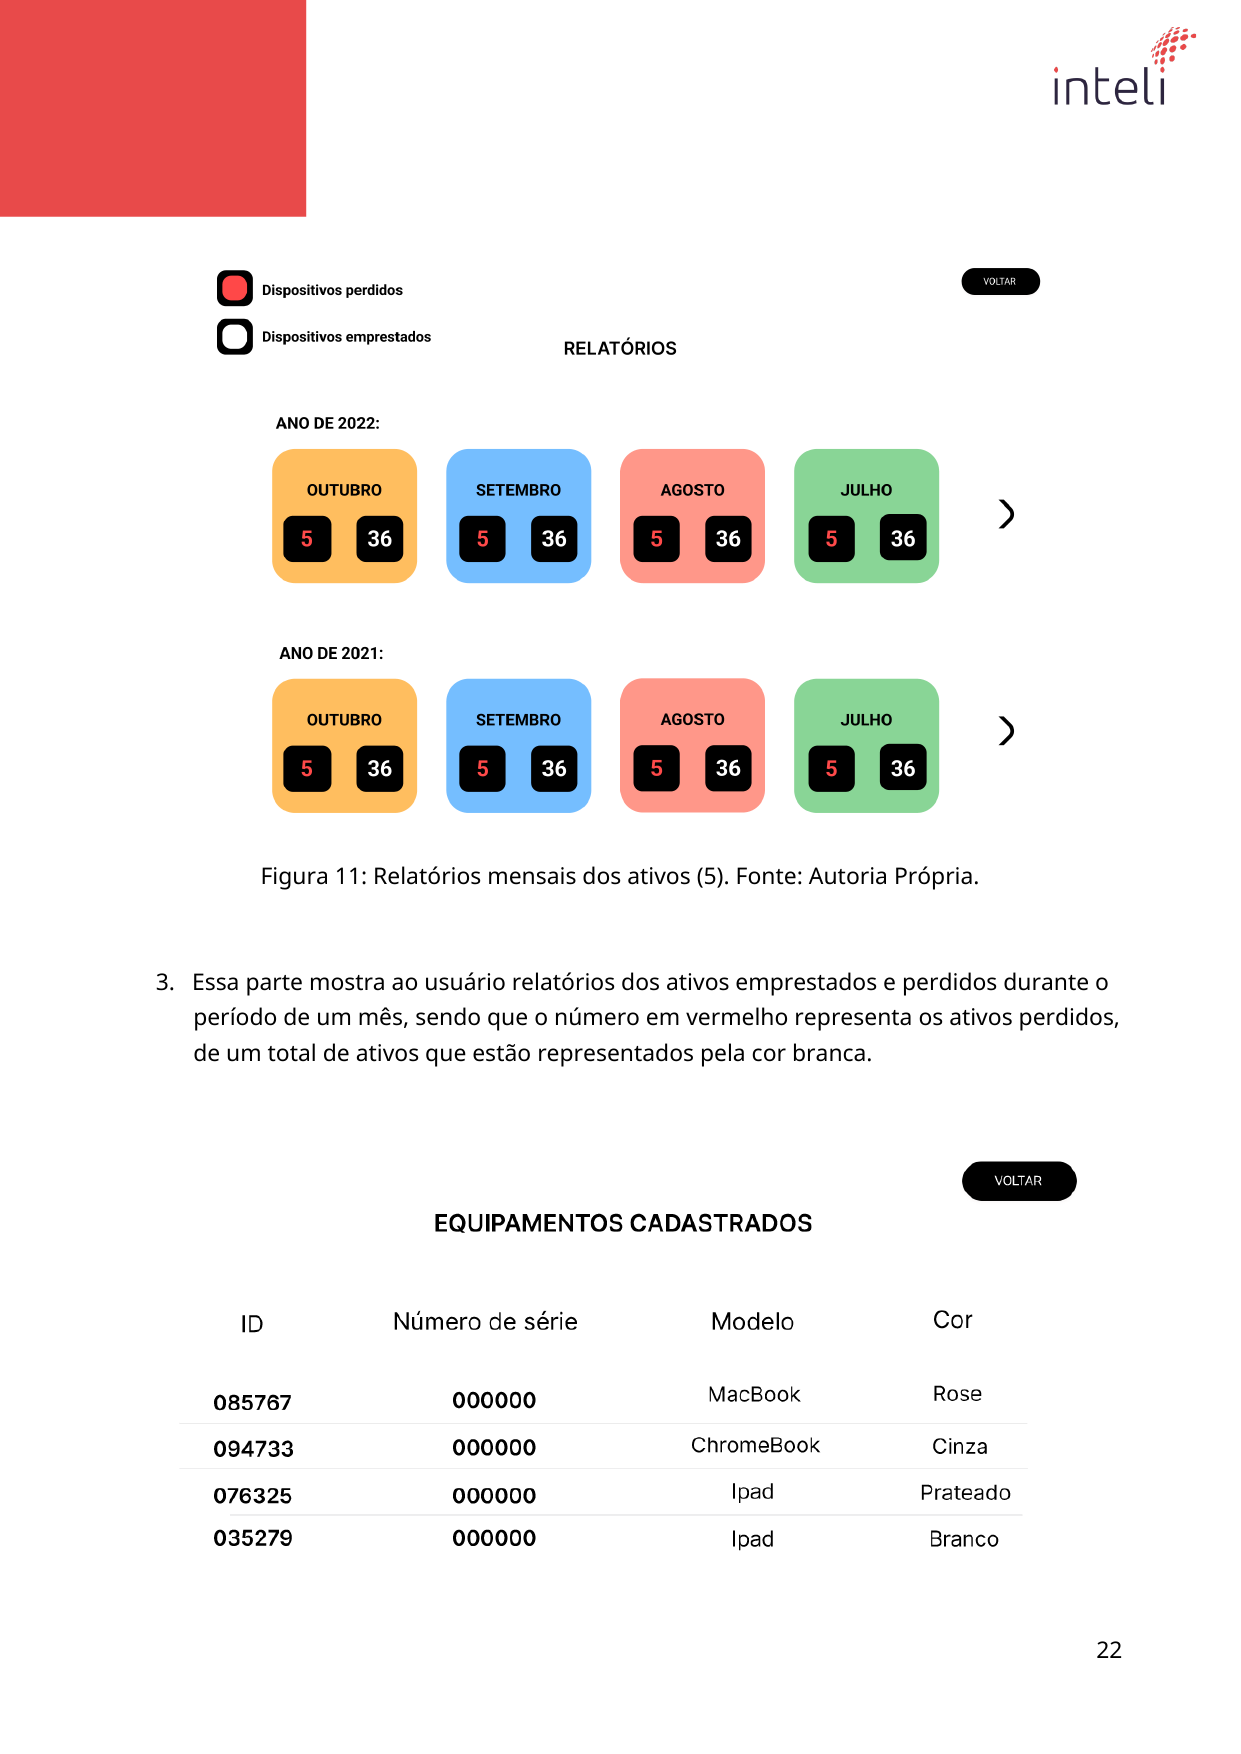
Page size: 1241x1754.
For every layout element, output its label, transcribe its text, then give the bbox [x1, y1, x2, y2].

picture [172, 246, 1069, 839]
list Essa parte mostra ao usuário relatórios dos ativos emprestados e perdidos durante o período de um mês, sendo que o número em vermelho representa os ativos perdidos, de um total de ativos que estão representados pela cor branca. [156, 965, 1122, 1068]
picture [149, 1142, 1092, 1607]
picture [1054, 27, 1197, 105]
text Figura 11: Relatórios mensais dos ativos (5). Fonte: Autoria Própria. [118, 860, 1122, 891]
picture [0, 0, 307, 217]
